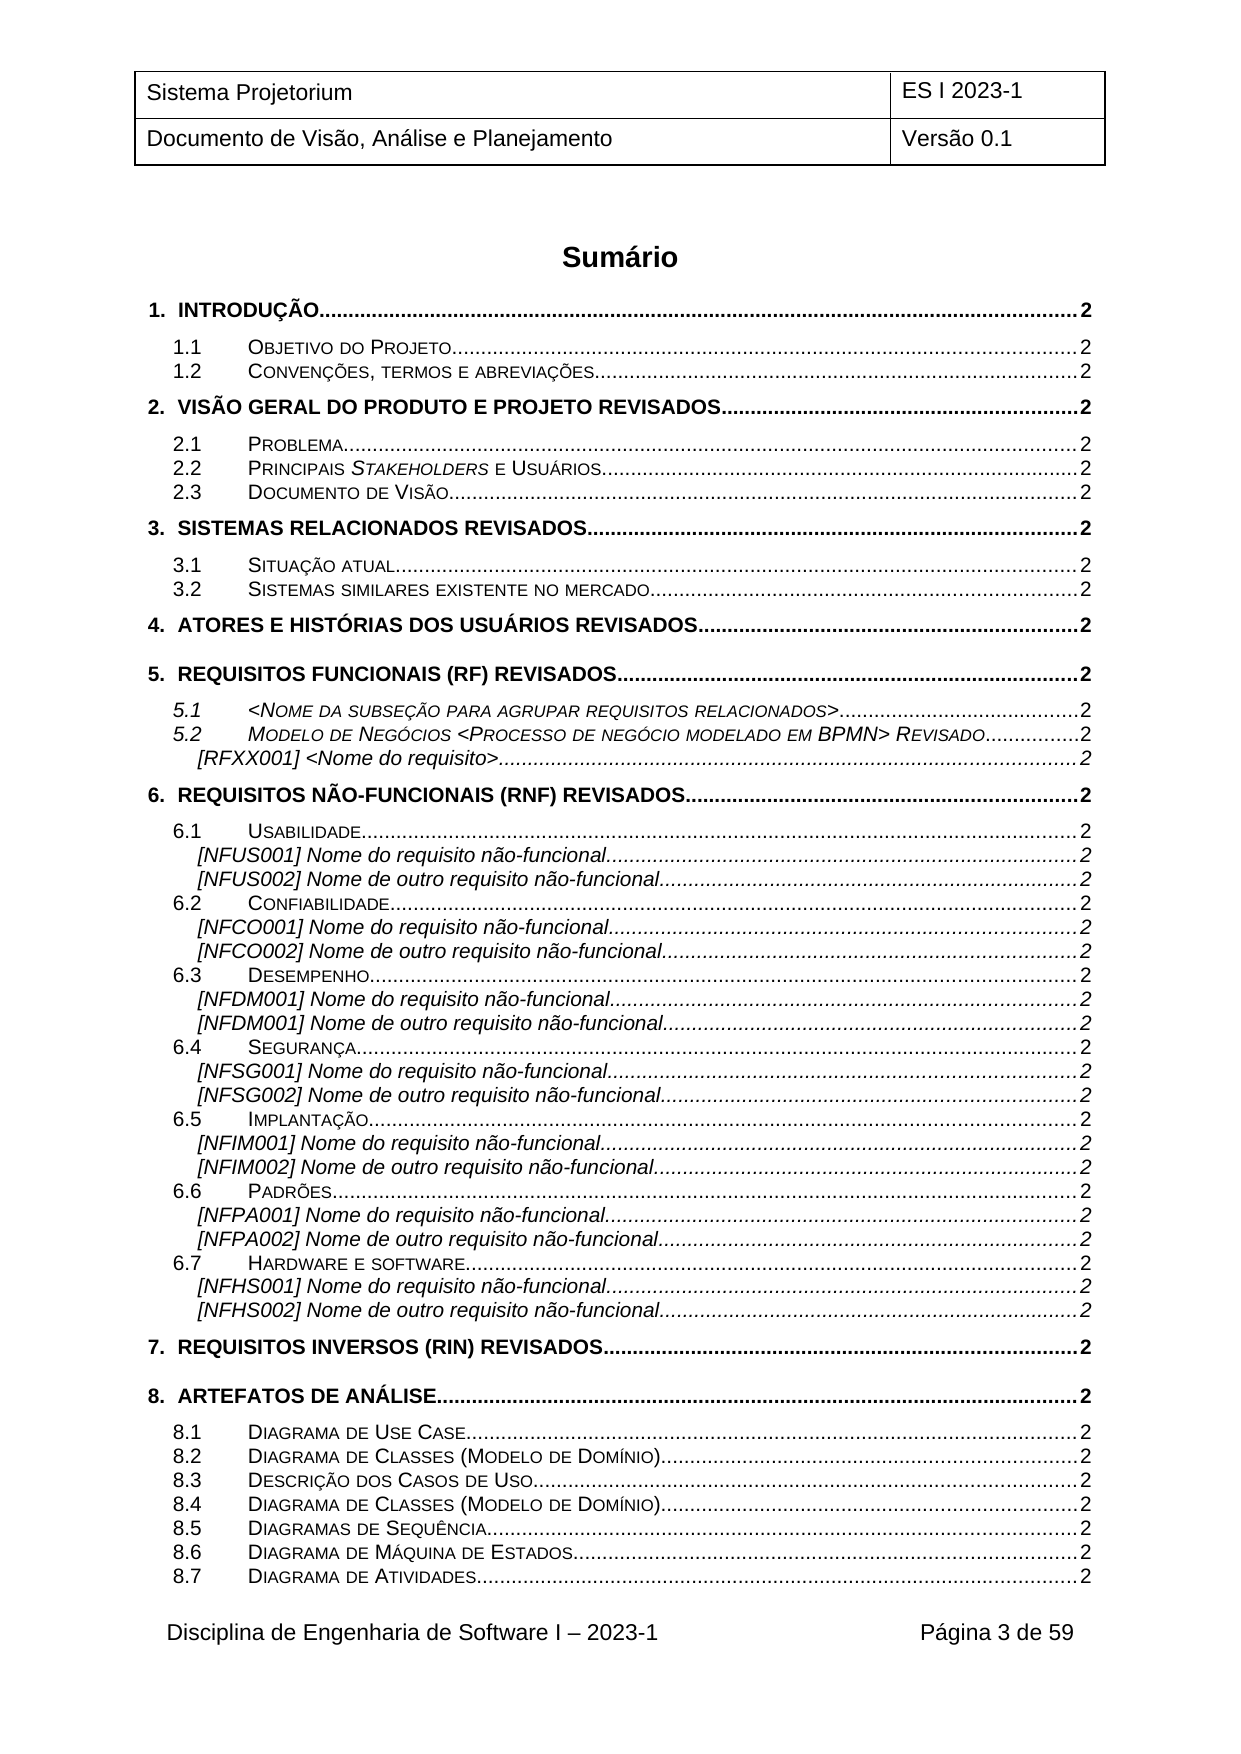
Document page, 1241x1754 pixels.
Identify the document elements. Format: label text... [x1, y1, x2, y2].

text [NFIM002] Nome de outro requisito não-funcional 2 [198, 1154, 1092, 1178]
text 3.1 Situação atual 2 [173, 552, 1092, 576]
text 3. Sistemas Relacionados Revisados 2 [148, 516, 1092, 540]
text 4. Atores e Histórias dos Usuários Revisados 2 [148, 613, 1092, 637]
text 2.2 Principais Stakeholders e Usuários 2 [173, 456, 1092, 479]
text 3.2 Sistemas similares existente no mercado 2 [173, 576, 1092, 600]
text 1.2 Convenções, termos e abreviações 2 [173, 359, 1092, 383]
text 6. Requisitos Não-Funcionais (RNF) Revisados 2 [148, 783, 1092, 807]
text 5. Requisitos Funcionais (RF) Revisados 2 [148, 662, 1092, 686]
text 8. Artefatos de Análise 2 [148, 1384, 1092, 1408]
text [NFIM001] Nome do requisito não-funcional 2 [198, 1131, 1092, 1154]
text 2. Visão Geral do Produto e Projeto Revisados 2 [148, 395, 1092, 419]
text 5.2 Modelo de Negócios <Processo de negócio modelado em BPMN> Revisado 2 [173, 722, 1092, 746]
text 6.4 Segurança 2 [173, 1035, 1092, 1059]
text 6.1 Usabilidade 2 [173, 819, 1092, 843]
text [NFUS001] Nome do requisito não-funcional 2 [198, 843, 1092, 867]
subtitle 1. Introdução 2 [148, 298, 1092, 322]
text 8.6 Diagrama de Máquina de Estados 2 [173, 1540, 1092, 1564]
text 8.2 Diagrama de Classes (Modelo de Domínio) 2 [173, 1444, 1092, 1468]
text 7. Requisitos Inversos (RIN) Revisados 2 [148, 1335, 1092, 1359]
text [NFDM001] Nome do requisito não-funcional 2 [198, 987, 1092, 1011]
text 6.7 Hardware e software 2 [173, 1250, 1092, 1274]
text 1.1 Objetivo do Projeto 2 [173, 335, 1092, 359]
text [NFPA002] Nome de outro requisito não-funcional 2 [198, 1226, 1092, 1250]
text 8.7 Diagrama de Atividades 2 [173, 1564, 1092, 1588]
text 6.6 Padrões 2 [173, 1178, 1092, 1202]
text 2.1 Problema 2 [173, 432, 1092, 456]
text 8.3 Descrição dos Casos de Uso 2 [173, 1468, 1092, 1492]
text [NFCO001] Nome do requisito não-funcional 2 [198, 915, 1092, 939]
text [NFDM001] Nome de outro requisito não-funcional 2 [198, 1011, 1092, 1035]
text 6.5 Implantação 2 [173, 1107, 1092, 1131]
text 2.3 Documento de Visão 2 [173, 479, 1092, 503]
text [NFUS002] Nome de outro requisito não-funcional 2 [198, 867, 1092, 891]
text [NFCO002] Nome de outro requisito não-funcional 2 [198, 939, 1092, 963]
text 8.5 Diagramas de Sequência 2 [173, 1516, 1092, 1540]
text 6.3 Desempenho 2 [173, 963, 1092, 987]
text 5.1 <Nome da subseção para agrupar requisitos relacionados> 2 [173, 698, 1092, 722]
text [NFPA001] Nome do requisito não-funcional 2 [198, 1202, 1092, 1226]
text [NFSG001] Nome do requisito não-funcional 2 [198, 1059, 1092, 1083]
text 8.1 Diagrama de Use Case 2 [173, 1420, 1092, 1444]
text [NFSG002] Nome de outro requisito não-funcional 2 [198, 1083, 1092, 1107]
text [NFHS001] Nome do requisito não-funcional 2 [198, 1274, 1092, 1298]
text 8.4 Diagrama de Classes (Modelo de Domínio) 2 [173, 1492, 1092, 1516]
text 6.2 Confiabilidade 2 [173, 891, 1092, 915]
subtitle Sumário [148, 240, 1092, 273]
text [NFHS002] Nome de outro requisito não-funcional 2 [198, 1298, 1092, 1322]
text [RFXX001] <Nome do requisito> 2 [198, 746, 1092, 770]
